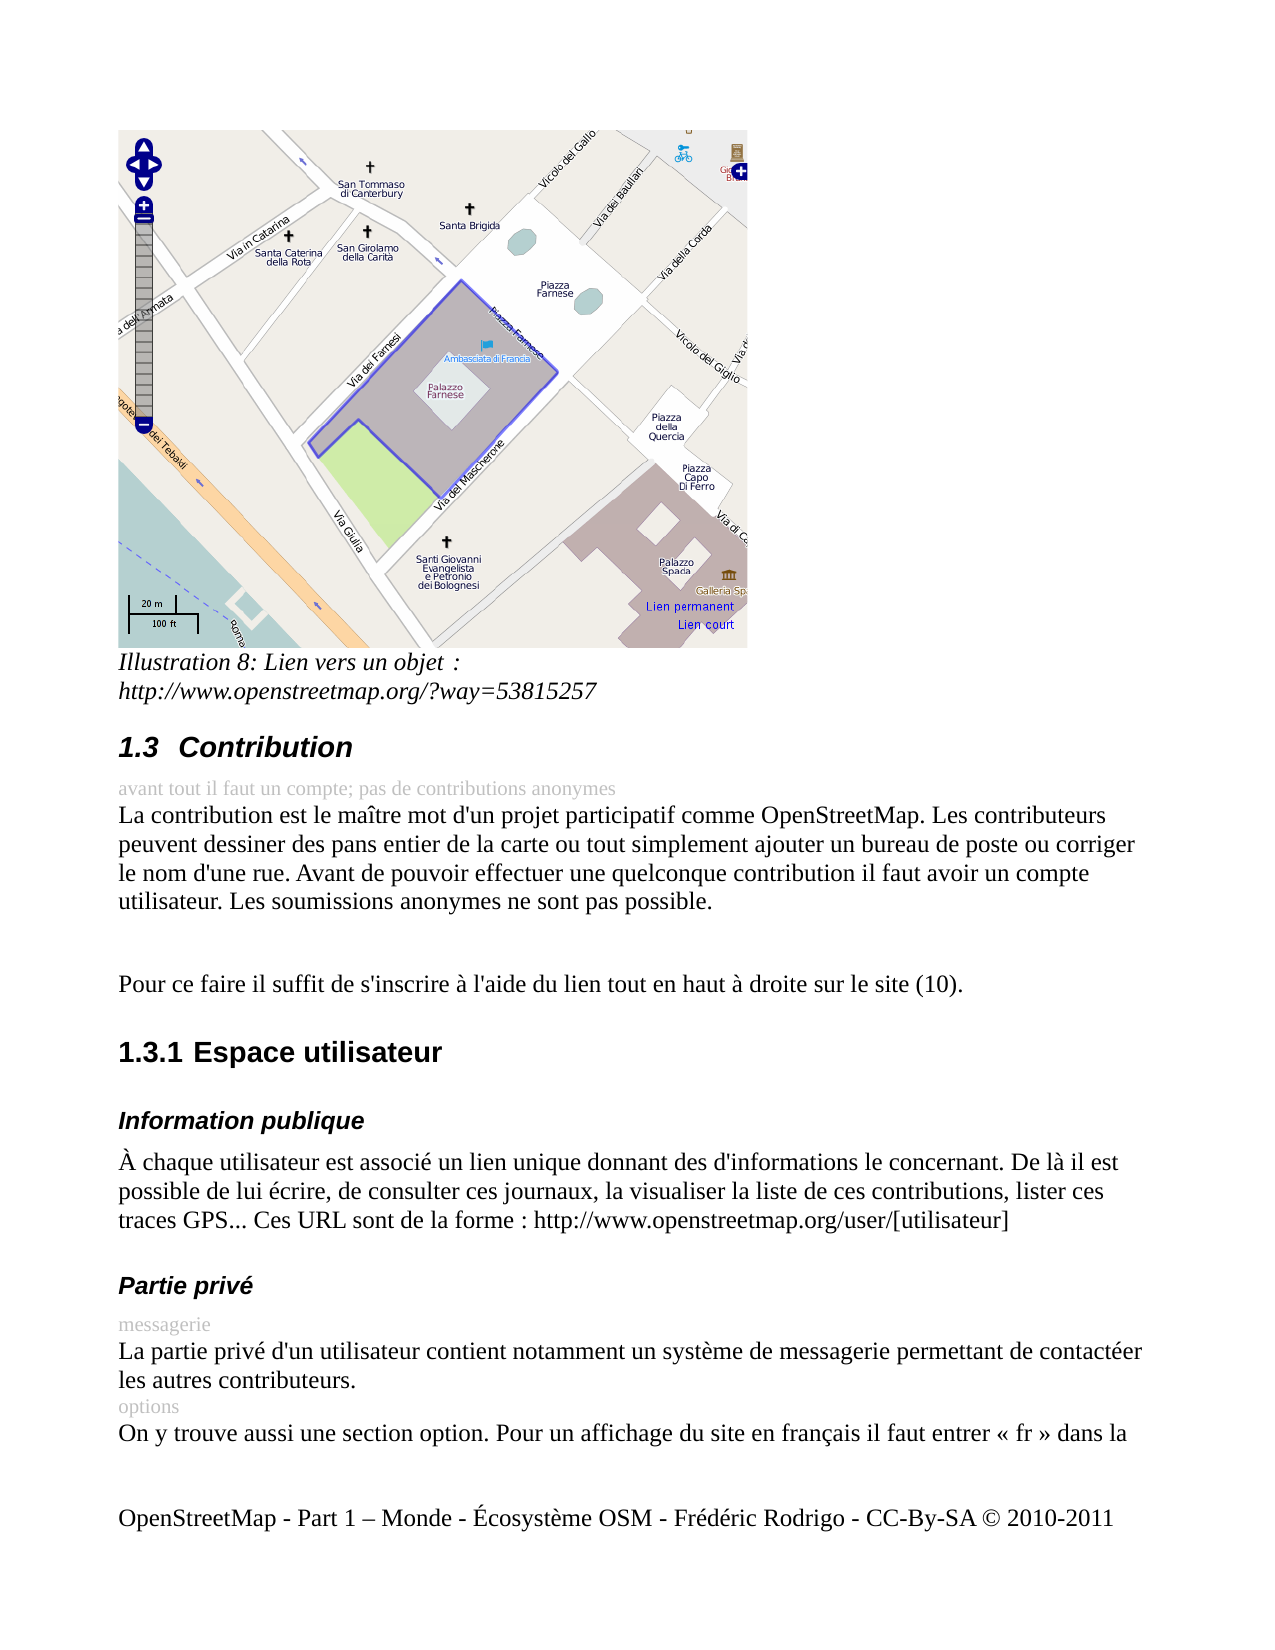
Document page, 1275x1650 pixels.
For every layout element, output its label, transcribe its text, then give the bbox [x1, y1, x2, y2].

picture [118, 130, 748, 648]
text On y trouve aussi une section option. Pour un affichage du site en français il faut entrer « fr » dans la [118, 1418, 1157, 1446]
text La partie privé d'un utilisateur contient notamment un système de messagerie permettant de contactéer les autres contributeurs. [118, 1336, 1157, 1393]
text À chaque utilisateur est associé un lien unique donnant des d'informations le concernant. De là il est possible de lui écrire, de consulter ces journaux, la visualiser la liste de ces contributions, lister ces traces GPS... Ces URL sont de la forme : http://www.openstreetmap.org/user/[utilisateur] [118, 1147, 1157, 1233]
subtitle Information publique [118, 1106, 1157, 1135]
text options [118, 1393, 1157, 1418]
text La contribution est le maître mot d'un projet participatif comme OpenStreetMap. Les contributeurs peuvent dessiner des pans entier de la carte ou tout simplement ajouter un bureau de poste ou corriger le nom d'une rue. Avant de pouvoir effectuer une quelconque contribution il faut avoir un compte utilisateur. Les soumissions anonymes ne sont pas possible. [118, 800, 1157, 915]
text Pour ce faire il suffit de s'inscrire à l'aide du lien tout en haut à droite sur le site (10). [118, 969, 1157, 998]
subtitle Contribution [118, 730, 1157, 763]
text messagerie [118, 1312, 1157, 1336]
subtitle Espace utilisateur [118, 1035, 1157, 1069]
text Illustration 8: Lien vers un objet : http://www.openstreetmap.org/?way=53815257 [118, 648, 747, 705]
subtitle Partie privé [118, 1271, 1157, 1299]
text avant tout il faut un compte; pas de contributions anonymes [118, 776, 1157, 800]
